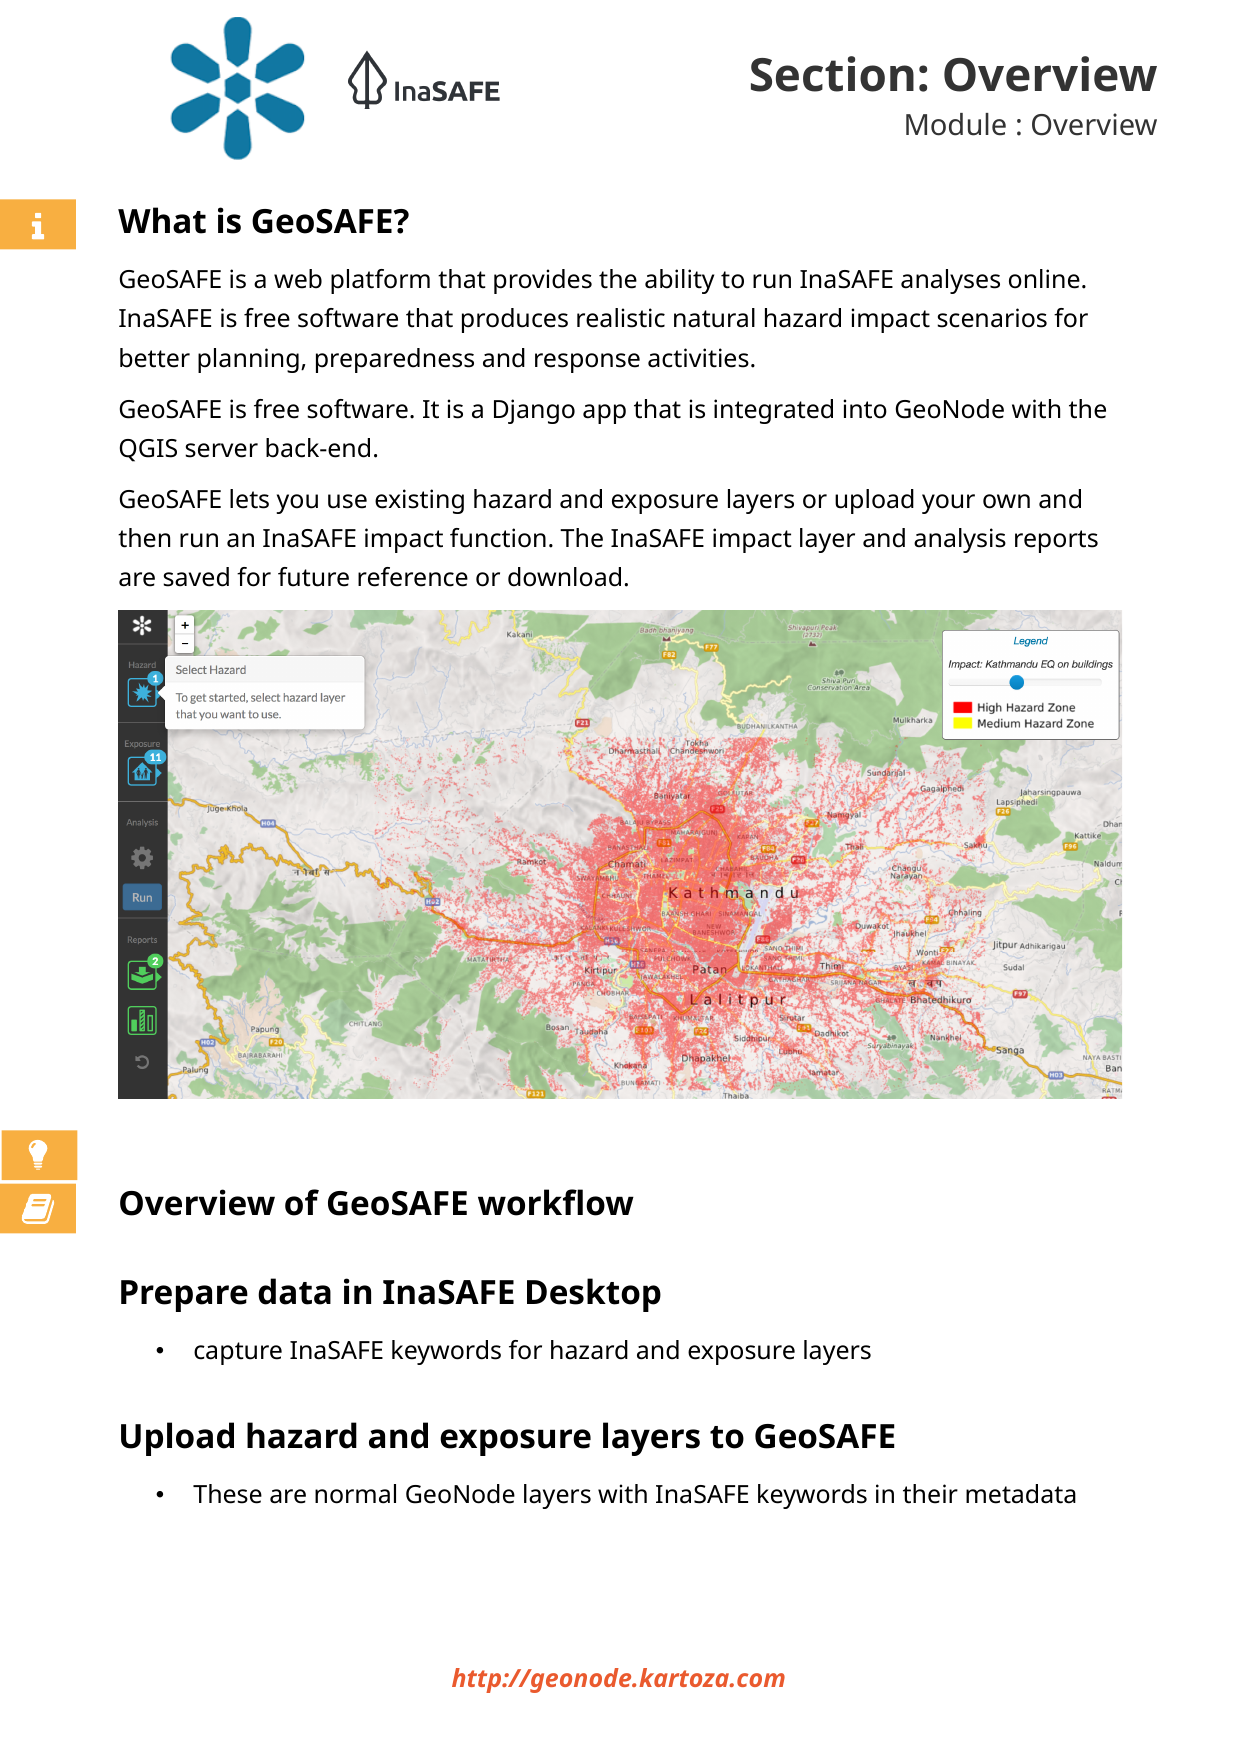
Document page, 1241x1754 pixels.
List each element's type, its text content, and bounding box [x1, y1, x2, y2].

picture [166, 17, 309, 160]
text GeoSAFE lets you use existing hazard and exposure layers or upload your own and then run an InaSAFE impact function. The InaSAFE impact layer and analysis reports are saved for future reference or download. [118, 481, 1122, 594]
subtitle Overview of GeoSAFE workflow [118, 1180, 1122, 1225]
subtitle What is GeoSAFE? [118, 198, 1122, 243]
picture [328, 32, 525, 129]
list These are normal GeoNode layers with InaSAFE keywords in their metadata [156, 1477, 1122, 1511]
text GeoSAFE is free software. It is a Django app that is integrated into GeoNode with the QGIS server back-end. [118, 391, 1122, 464]
subtitle Upload hazard and exposure layers to GeoSAFE [118, 1413, 1122, 1458]
picture [118, 610, 1123, 1099]
list capture InaSAFE keywords for hazard and exposure layers [156, 1333, 1122, 1367]
text GeoSAFE is a web platform that provides the ability to run InaSAFE analyses online. InaSAFE is free software that produces realistic natural hazard impact scenarios for better planning, preparedness and response activities. [118, 262, 1122, 374]
subtitle Prepare data in InaSAFE Desktop [118, 1269, 1122, 1314]
